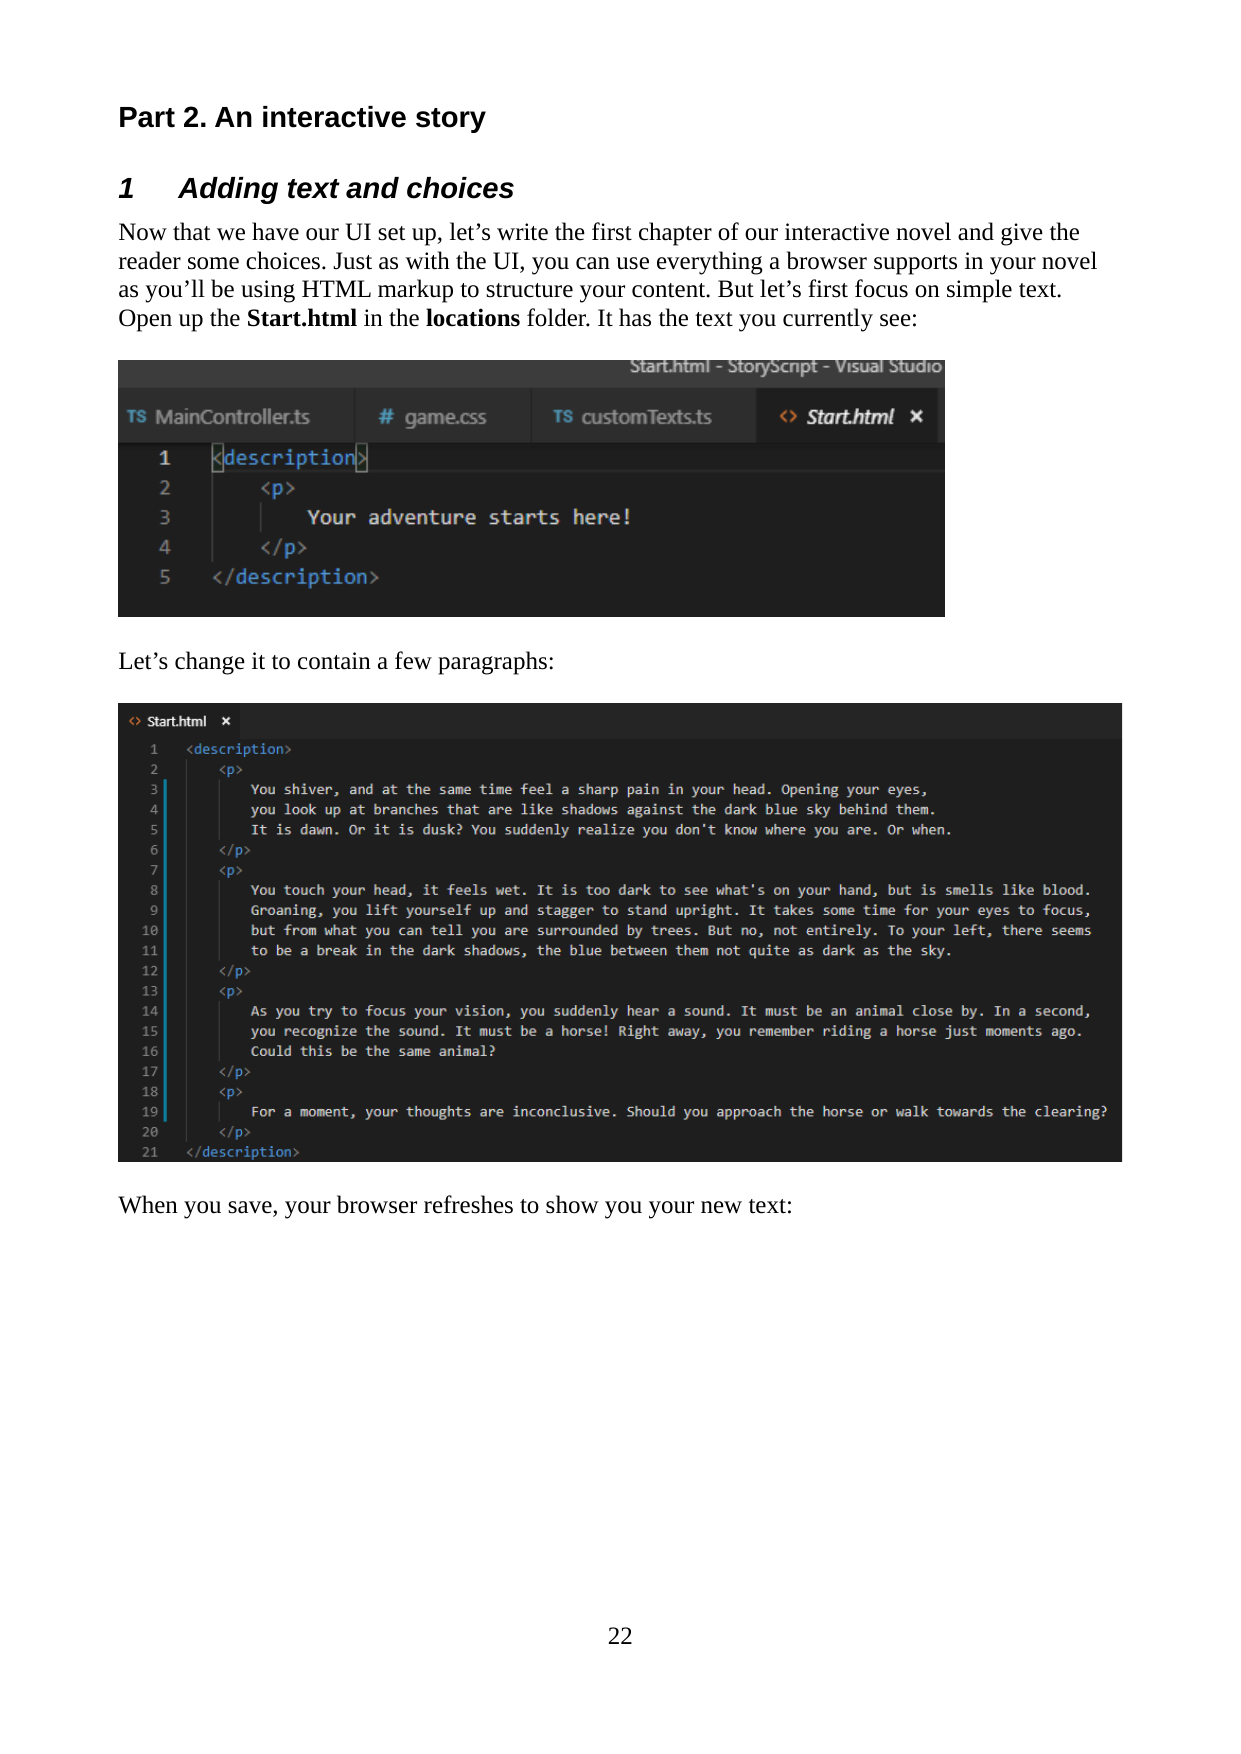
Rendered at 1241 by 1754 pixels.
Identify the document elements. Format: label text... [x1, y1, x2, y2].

text When you save, your browser refreshes to show you your new text: [118, 1191, 1122, 1219]
text Now that we have our UI set up, let’s write the first chapter of our interactive novel and give the reader some choices. Just as with the UI, you can use everything a browser supports in your novel as you’ll be using HTML markup to structure your content. But let’s first focus on simple text. Open up the Start.html in the locations folder. It has the text you currently see: [118, 217, 1122, 332]
subtitle Adding text and choices [118, 171, 1122, 204]
text Let’s change it to contain a few paragraphs: [118, 646, 1122, 674]
subtitle Part 2. An interactive story [118, 100, 1122, 133]
